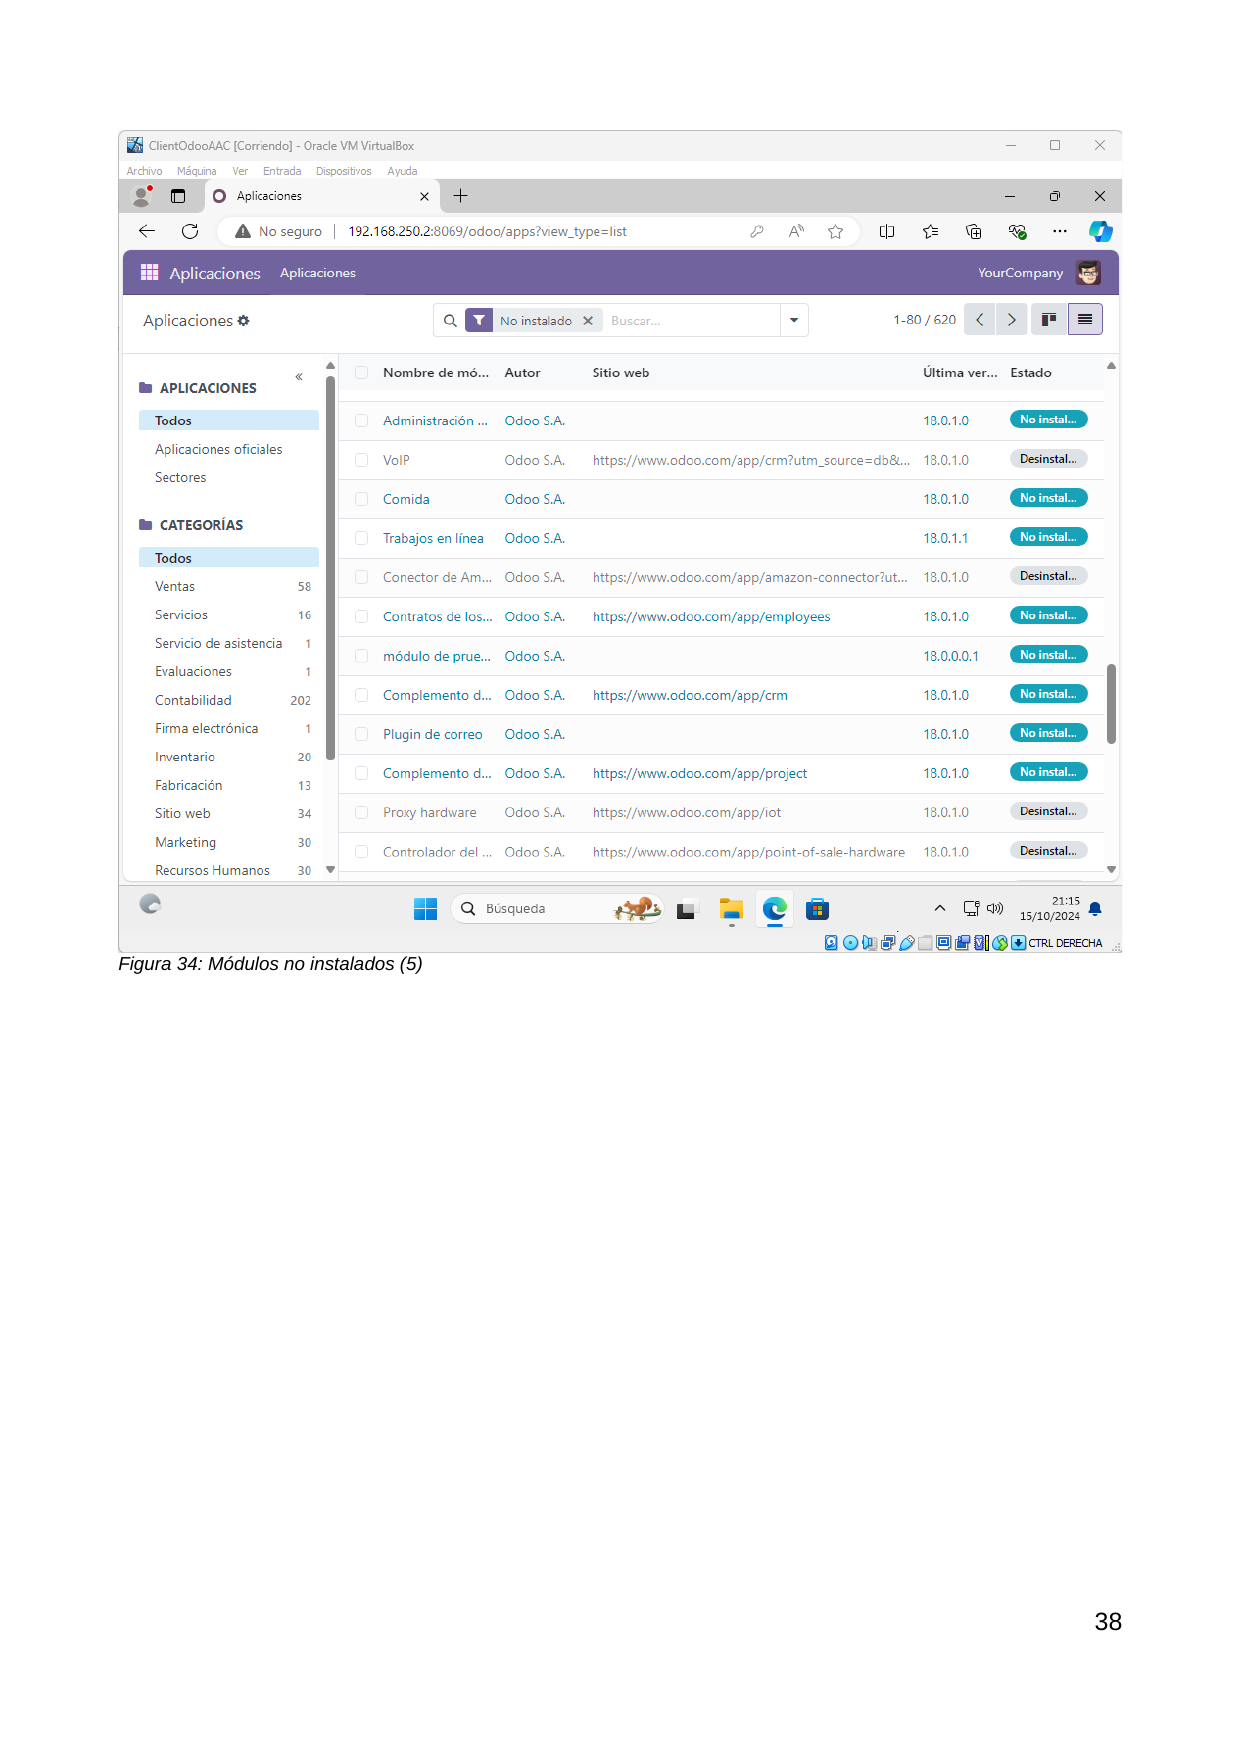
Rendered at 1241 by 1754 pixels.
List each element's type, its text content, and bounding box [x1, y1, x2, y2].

text Figura 34: Módulos no instalados (5) [118, 953, 1122, 974]
picture [118, 130, 1123, 953]
